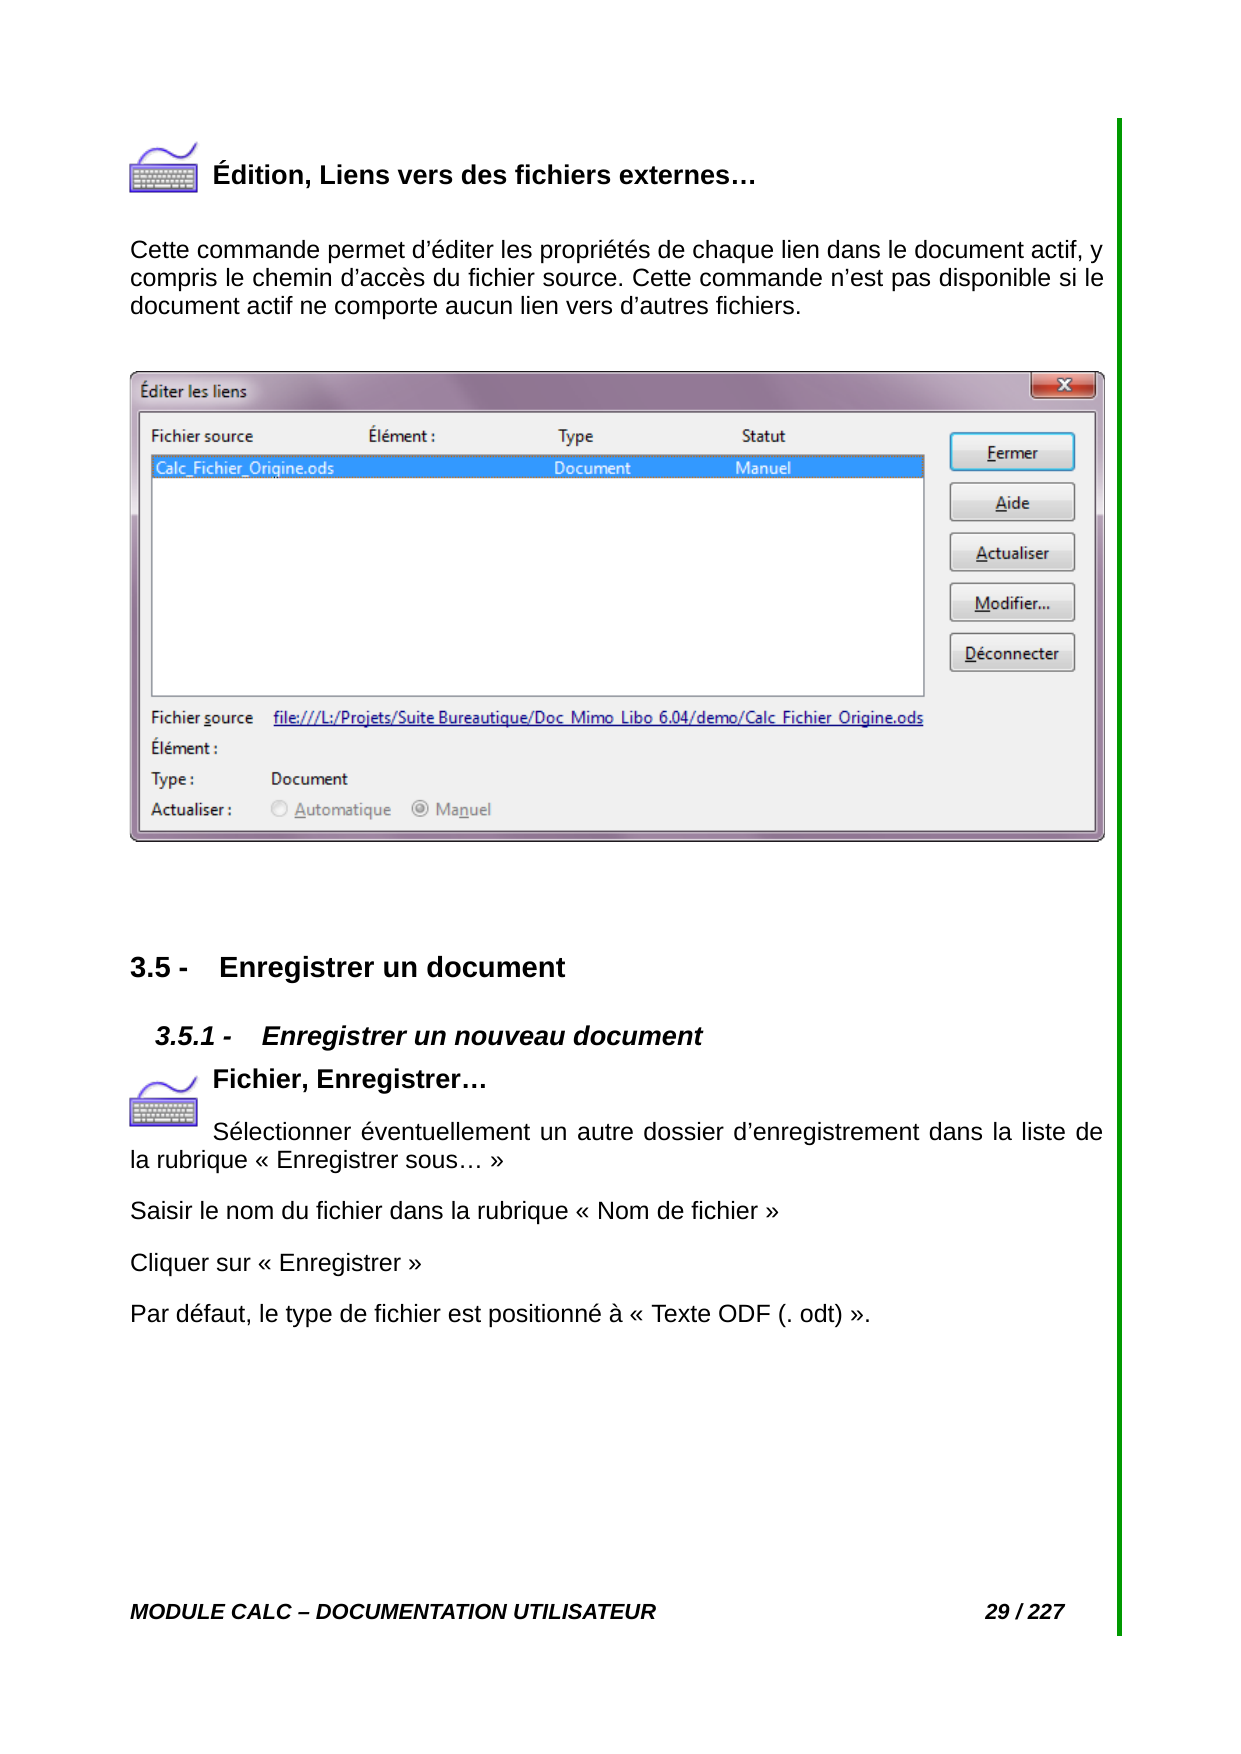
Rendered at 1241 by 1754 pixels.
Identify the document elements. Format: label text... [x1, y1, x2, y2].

text Sélectionner éventuellement un autre dossier d’enregistrement dans la liste de la rubrique « Enregistrer sous… » [130, 1118, 1105, 1173]
picture [125, 131, 201, 207]
text Cette commande permet d’éditer les propriétés de chaque lien dans le document actif, y compris le chemin d’accès du fichier source. Cette commande n’est pas disponible si le document actif ne comporte aucun lien vers d’autres fichiers. [130, 236, 1105, 320]
text Cliquer sur « Enregistrer » [130, 1249, 1105, 1277]
text Fichier, Enregistrer… [130, 1064, 1105, 1094]
picture [125, 1065, 201, 1141]
subtitle Enregistrer un document [130, 951, 1105, 983]
text Par défaut, le type de fichier est positionné à « Texte ODF (. odt) ». [130, 1300, 1105, 1328]
text Saisir le nom du fichier dans la rubrique « Nom de fichier » [130, 1197, 1105, 1225]
picture [129, 371, 1105, 842]
subtitle Enregistrer un nouveau document [155, 1021, 1105, 1051]
text Édition, Liens vers des fichiers externes… [201, 160, 1105, 191]
